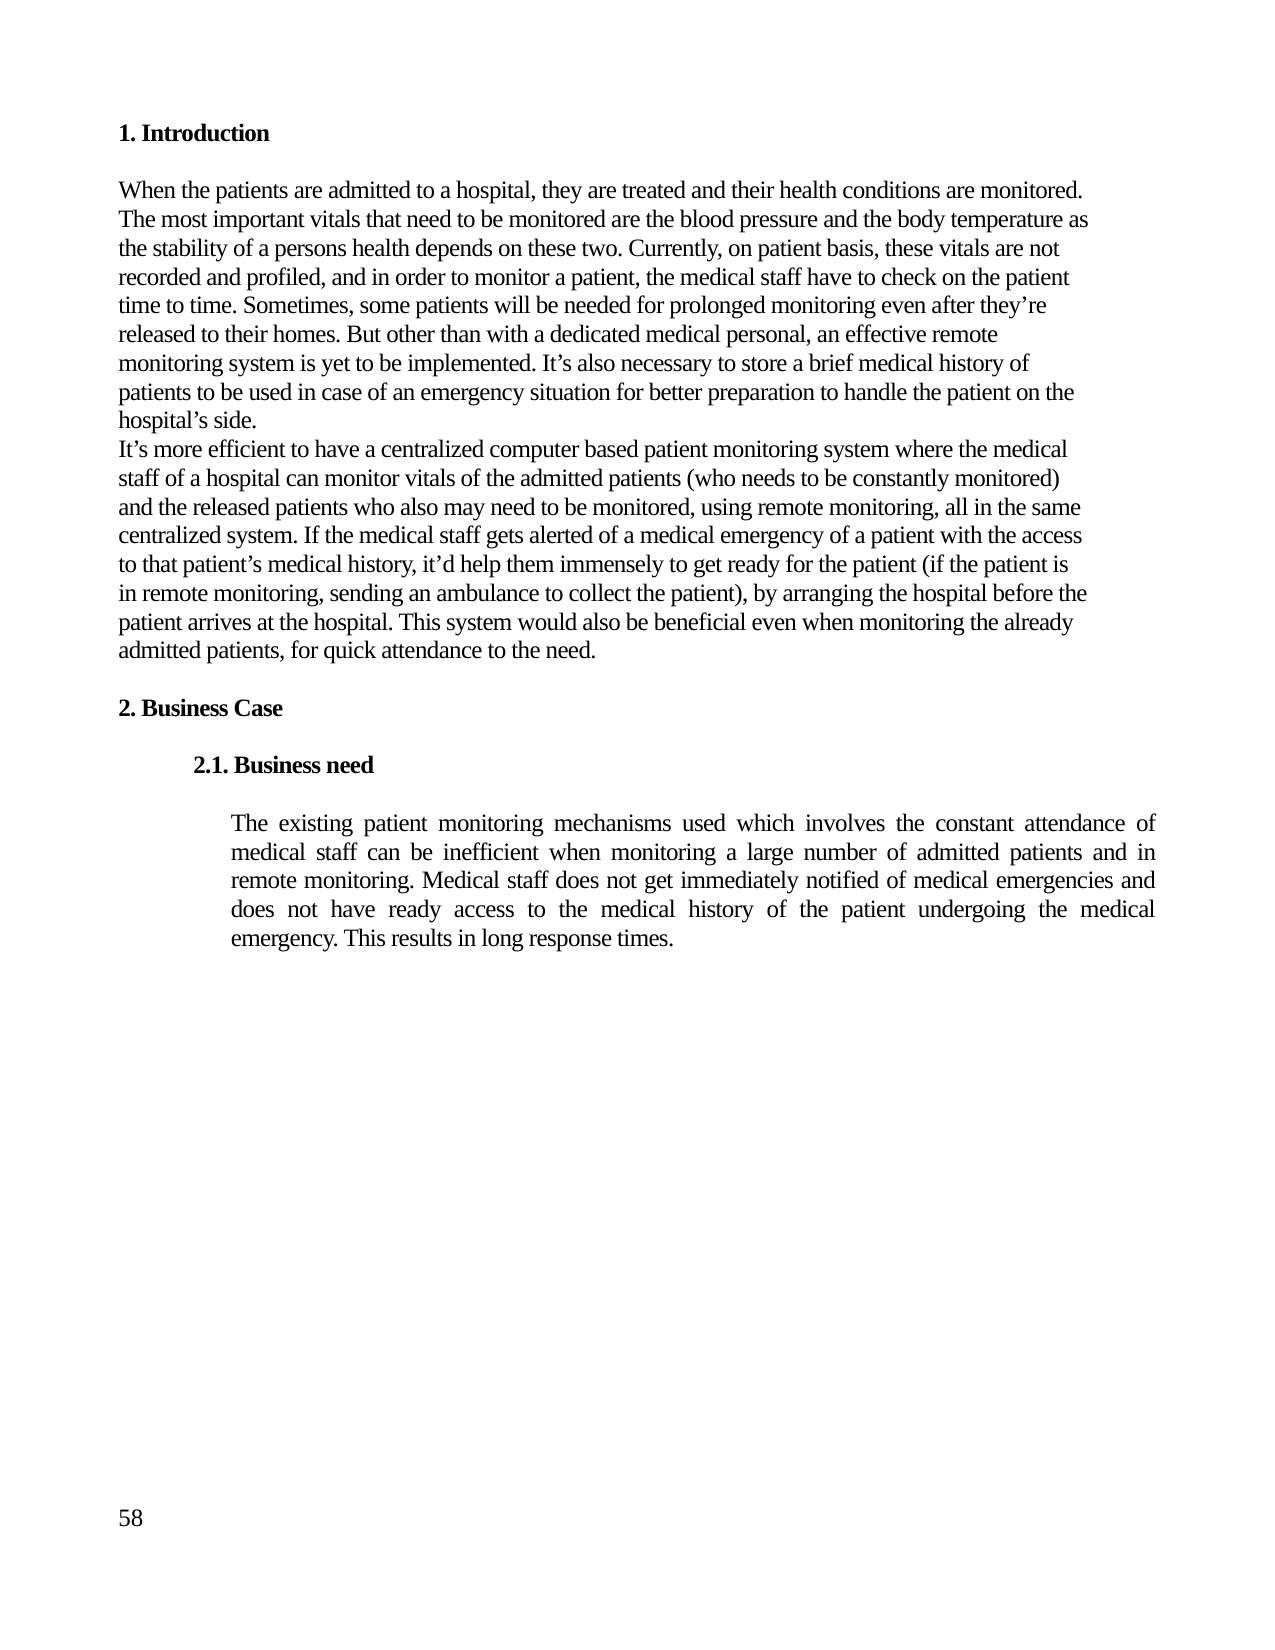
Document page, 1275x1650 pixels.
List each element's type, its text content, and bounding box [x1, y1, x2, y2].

text and the released patients who also may need to be monitored, using remote monitoring, all in the same [118, 492, 1157, 521]
text recorded and profiled, and in order to monitor a patient, the medical staff have to check on the patient [118, 262, 1157, 291]
text When the patients are admitted to a hospital, they are treated and their health conditions are monitored. [118, 176, 1157, 204]
text The existing patient monitoring mechanisms used which involves the constant attendance of medical staff can be inefficient when monitoring a large number of admitted patients and in remote monitoring. Medical staff does not get immediately notified of medical emergencies and does not have ready access to the medical history of the patient undergoing the medical emergency. This results in long response times. [231, 808, 1157, 952]
text the stability of a persons health depends on these two. Currently, on patient basis, these vitals are not [118, 233, 1157, 262]
text patients to be used in case of an emergency situation for better preparation to handle the patient on the [118, 377, 1157, 406]
text monitoring system is yet to be implemented. It’s also necessary to store a brief medical history of [118, 348, 1157, 377]
text time to time. Sometimes, some patients will be needed for prolonged monitoring even after they’re [118, 291, 1157, 319]
text 2.1. Business need [118, 751, 1157, 779]
text It’s more efficient to have a centralized computer based patient monitoring system where the medical [118, 434, 1157, 463]
text patient arrives at the hospital. This system would also be beneficial even when monitoring the already [118, 607, 1157, 636]
text The most important vitals that need to be monitored are the blood pressure and the body temperature as [118, 204, 1157, 233]
text hospital’s side. [118, 406, 1157, 434]
text 2. Business Case [118, 693, 1157, 722]
text 1. Introduction [118, 118, 1157, 147]
text to that patient’s medical history, it’d help them immensely to get ready for the patient (if the patient is [118, 549, 1157, 578]
text centralized system. If the medical staff gets alerted of a medical emergency of a patient with the access [118, 521, 1157, 549]
text admitted patients, for quick attendance to the need. [118, 636, 1157, 664]
text staff of a hospital can monitor vitals of the admitted patients (who needs to be constantly monitored) [118, 463, 1157, 492]
text released to their homes. But other than with a dedicated medical personal, an effective remote [118, 319, 1157, 348]
text in remote monitoring, sending an ambulance to collect the patient), by arranging the hospital before the [118, 578, 1157, 607]
